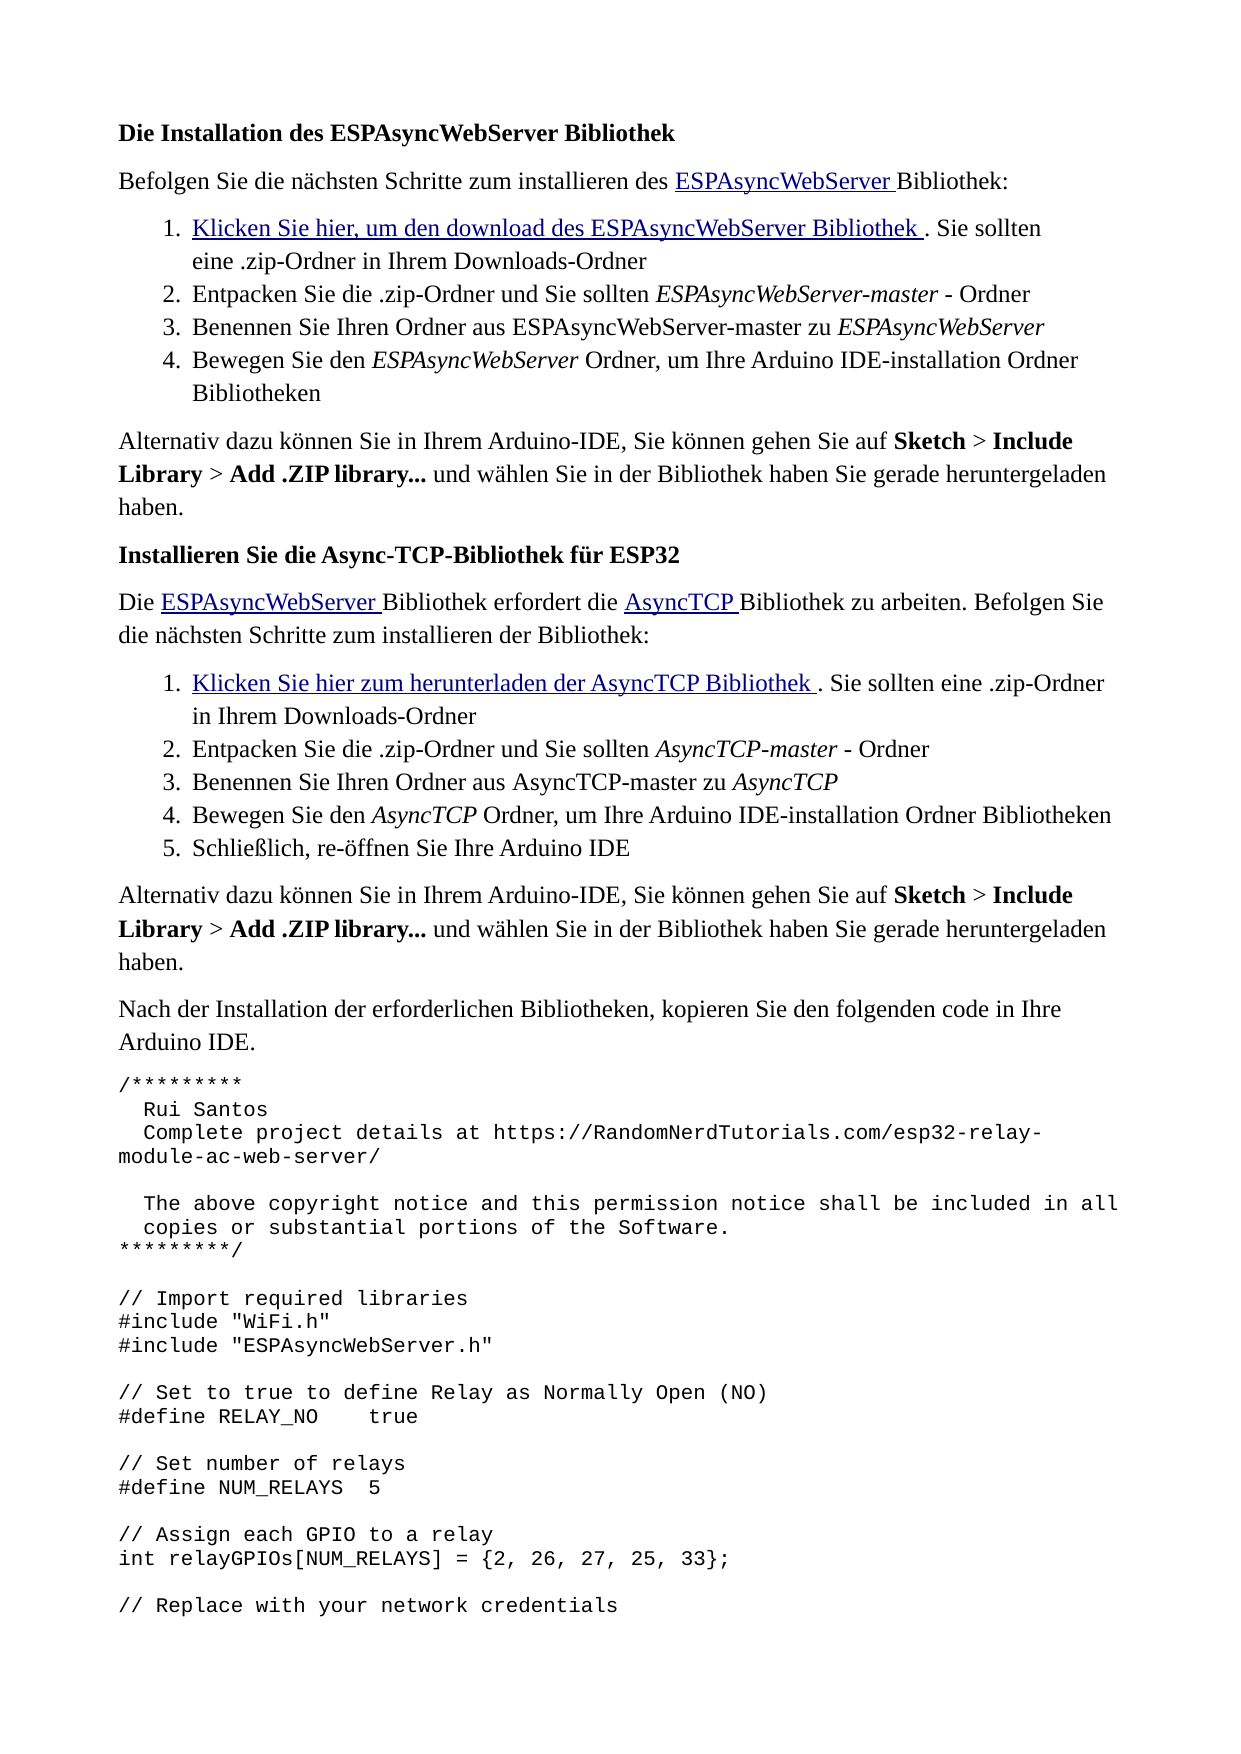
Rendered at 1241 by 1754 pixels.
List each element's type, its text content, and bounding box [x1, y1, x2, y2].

text Nach der Installation der erforderlichen Bibliotheken, kopieren Sie den folgenden code in Ihre Arduino IDE. [118, 994, 1122, 1056]
text The above copyright notice and this permission notice shall be included in all [118, 1193, 1122, 1217]
text Rui Santos [118, 1098, 1122, 1122]
list Klicken Sie hier, um den download des ESPAsyncWebServer Bibliothek . Sie sollten eine .zip-Ordner in Ihrem Downloads-Ordner [162, 213, 1122, 275]
text #define NUM_RELAYS 5 [118, 1477, 1122, 1501]
text *********/ [118, 1240, 1122, 1264]
text Alternativ dazu können Sie in Ihrem Arduino-IDE, Sie können gehen Sie auf Sketch > Include Library > Add .ZIP library... und wählen Sie in der Bibliothek haben Sie gerade heruntergeladen haben. [118, 426, 1122, 521]
text int relayGPIOs[NUM_RELAYS] = {2, 26, 27, 25, 33}; [118, 1548, 1122, 1571]
list Bewegen Sie den ESPAsyncWebServer Ordner, um Ihre Arduino IDE-installation Ordner Bibliotheken [162, 345, 1122, 407]
list Schließlich, re-öffnen Sie Ihre Arduino IDE [162, 833, 1122, 862]
text // Set to true to define Relay as Normally Open (NO) [118, 1382, 1122, 1406]
list Benennen Sie Ihren Ordner aus AsyncTCP-master zu AsyncTCP [162, 767, 1122, 796]
list Entpacken Sie die .zip-Ordner und Sie sollten AsyncTCP-master - Ordner [162, 734, 1122, 763]
text #include "WiFi.h" [118, 1311, 1122, 1335]
text Befolgen Sie die nächsten Schritte zum installieren des ESPAsyncWebServer Bibliothek: [118, 166, 1122, 194]
text Installieren Sie die Async-TCP-Bibliothek für ESP32 [118, 540, 1122, 568]
text copies or substantial portions of the Software. [118, 1217, 1122, 1240]
text Alternativ dazu können Sie in Ihrem Arduino-IDE, Sie können gehen Sie auf Sketch > Include Library > Add .ZIP library... und wählen Sie in der Bibliothek haben Sie gerade heruntergeladen haben. [118, 881, 1122, 975]
text /********* [118, 1075, 1122, 1098]
text // Set number of relays [118, 1453, 1122, 1477]
text #include "ESPAsyncWebServer.h" [118, 1335, 1122, 1359]
list Bewegen Sie den AsyncTCP Ordner, um Ihre Arduino IDE-installation Ordner Bibliotheken [162, 800, 1122, 829]
text Complete project details at https://RandomNerdTutorials.com/esp32-relay-module-ac-web-server/ [118, 1122, 1122, 1169]
text #define RELAY_NO true [118, 1406, 1122, 1429]
text Die ESPAsyncWebServer Bibliothek erfordert die AsyncTCP Bibliothek zu arbeiten. Befolgen Sie die nächsten Schritte zum installieren der Bibliothek: [118, 587, 1122, 649]
list Entpacken Sie die .zip-Ordner und Sie sollten ESPAsyncWebServer-master - Ordner [162, 279, 1122, 308]
text // Assign each GPIO to a relay [118, 1524, 1122, 1548]
text // Replace with your network credentials [118, 1595, 1122, 1619]
text Die Installation des ESPAsyncWebServer Bibliothek [118, 118, 1122, 147]
text // Import required libraries [118, 1288, 1122, 1311]
list Klicken Sie hier zum herunterladen der AsyncTCP Bibliothek . Sie sollten eine .zip-Ordner in Ihrem Downloads-Ordner [162, 668, 1122, 730]
list Benennen Sie Ihren Ordner aus ESPAsyncWebServer-master zu ESPAsyncWebServer [162, 312, 1122, 341]
